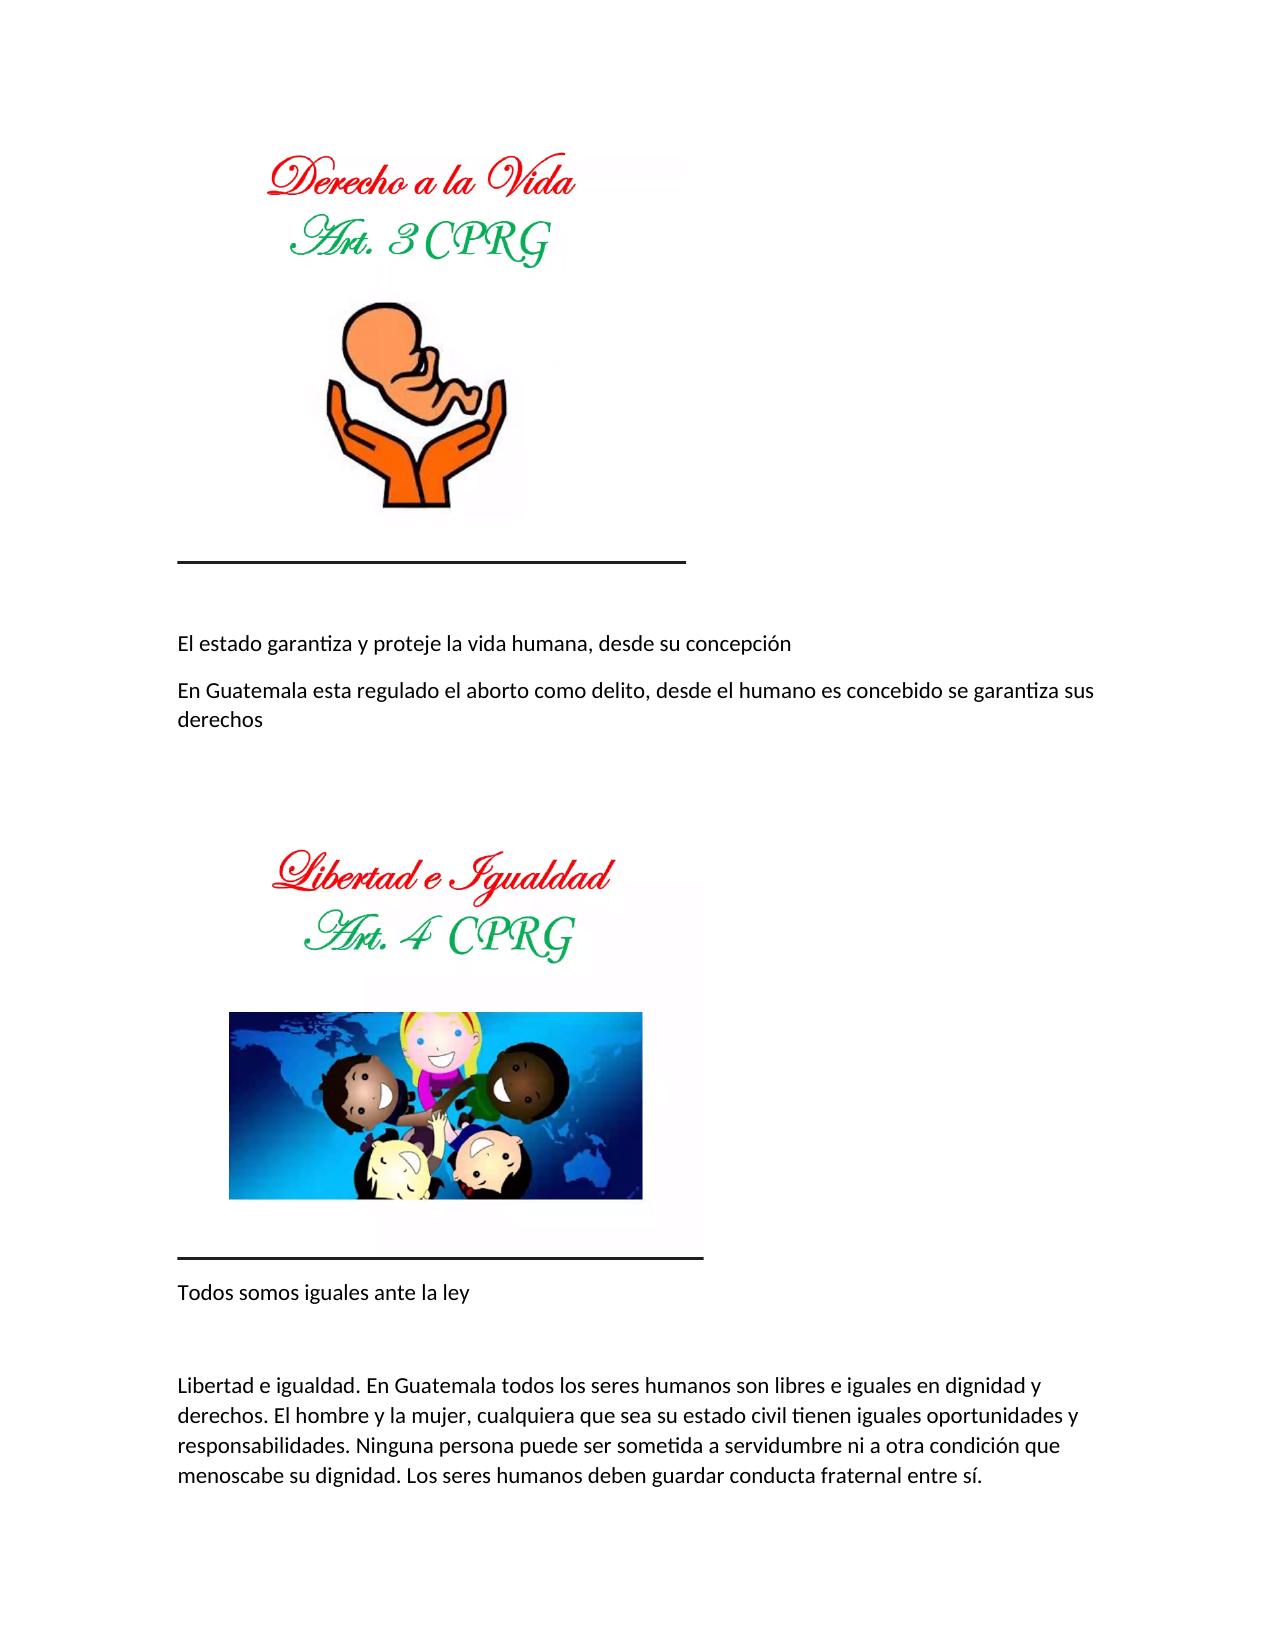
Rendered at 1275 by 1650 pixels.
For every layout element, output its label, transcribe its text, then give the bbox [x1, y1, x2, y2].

text Todos somos iguales ante la ley [177, 1278, 1098, 1306]
text Libertad e igualdad. En Guatemala todos los seres humanos son libres e iguales en dignidad y derechos. El hombre y la mujer, cualquiera que sea su estado civil tienen iguales oportunidades y responsabilidades. Ninguna persona puede ser sometida a servidumbre ni a otra condición que menoscabe su dignidad. Los seres humanos deben guardar conducta fraternal entre sí. [177, 1371, 1098, 1489]
text El estado garantiza y proteje la vida humana, desde su concepción [177, 629, 1098, 657]
text En Guatemala esta regulado el aborto como delito, desde el humano es concebido se garantiza sus derechos [177, 676, 1098, 734]
